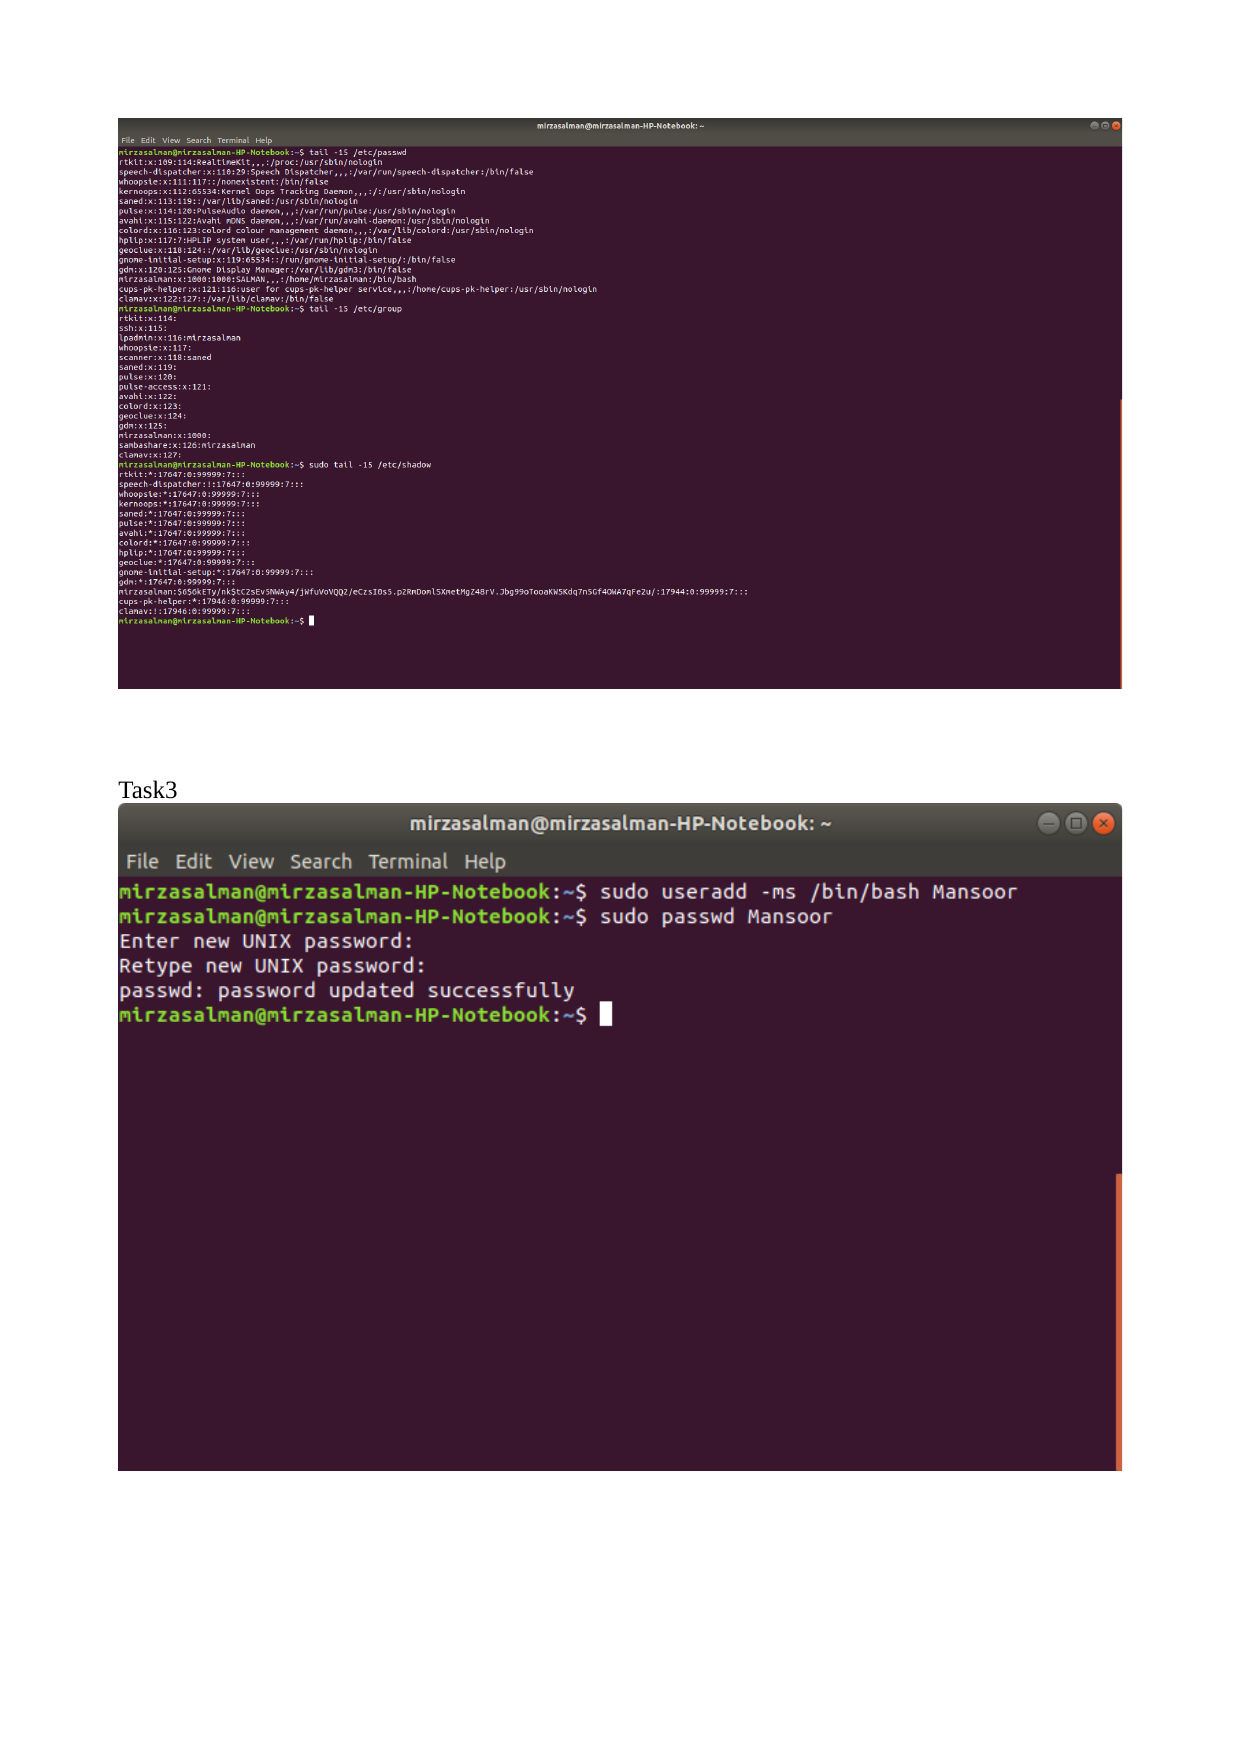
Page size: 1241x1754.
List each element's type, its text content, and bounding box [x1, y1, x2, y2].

picture [118, 118, 1123, 689]
picture [118, 803, 1123, 1471]
text Task3 [118, 775, 1122, 803]
